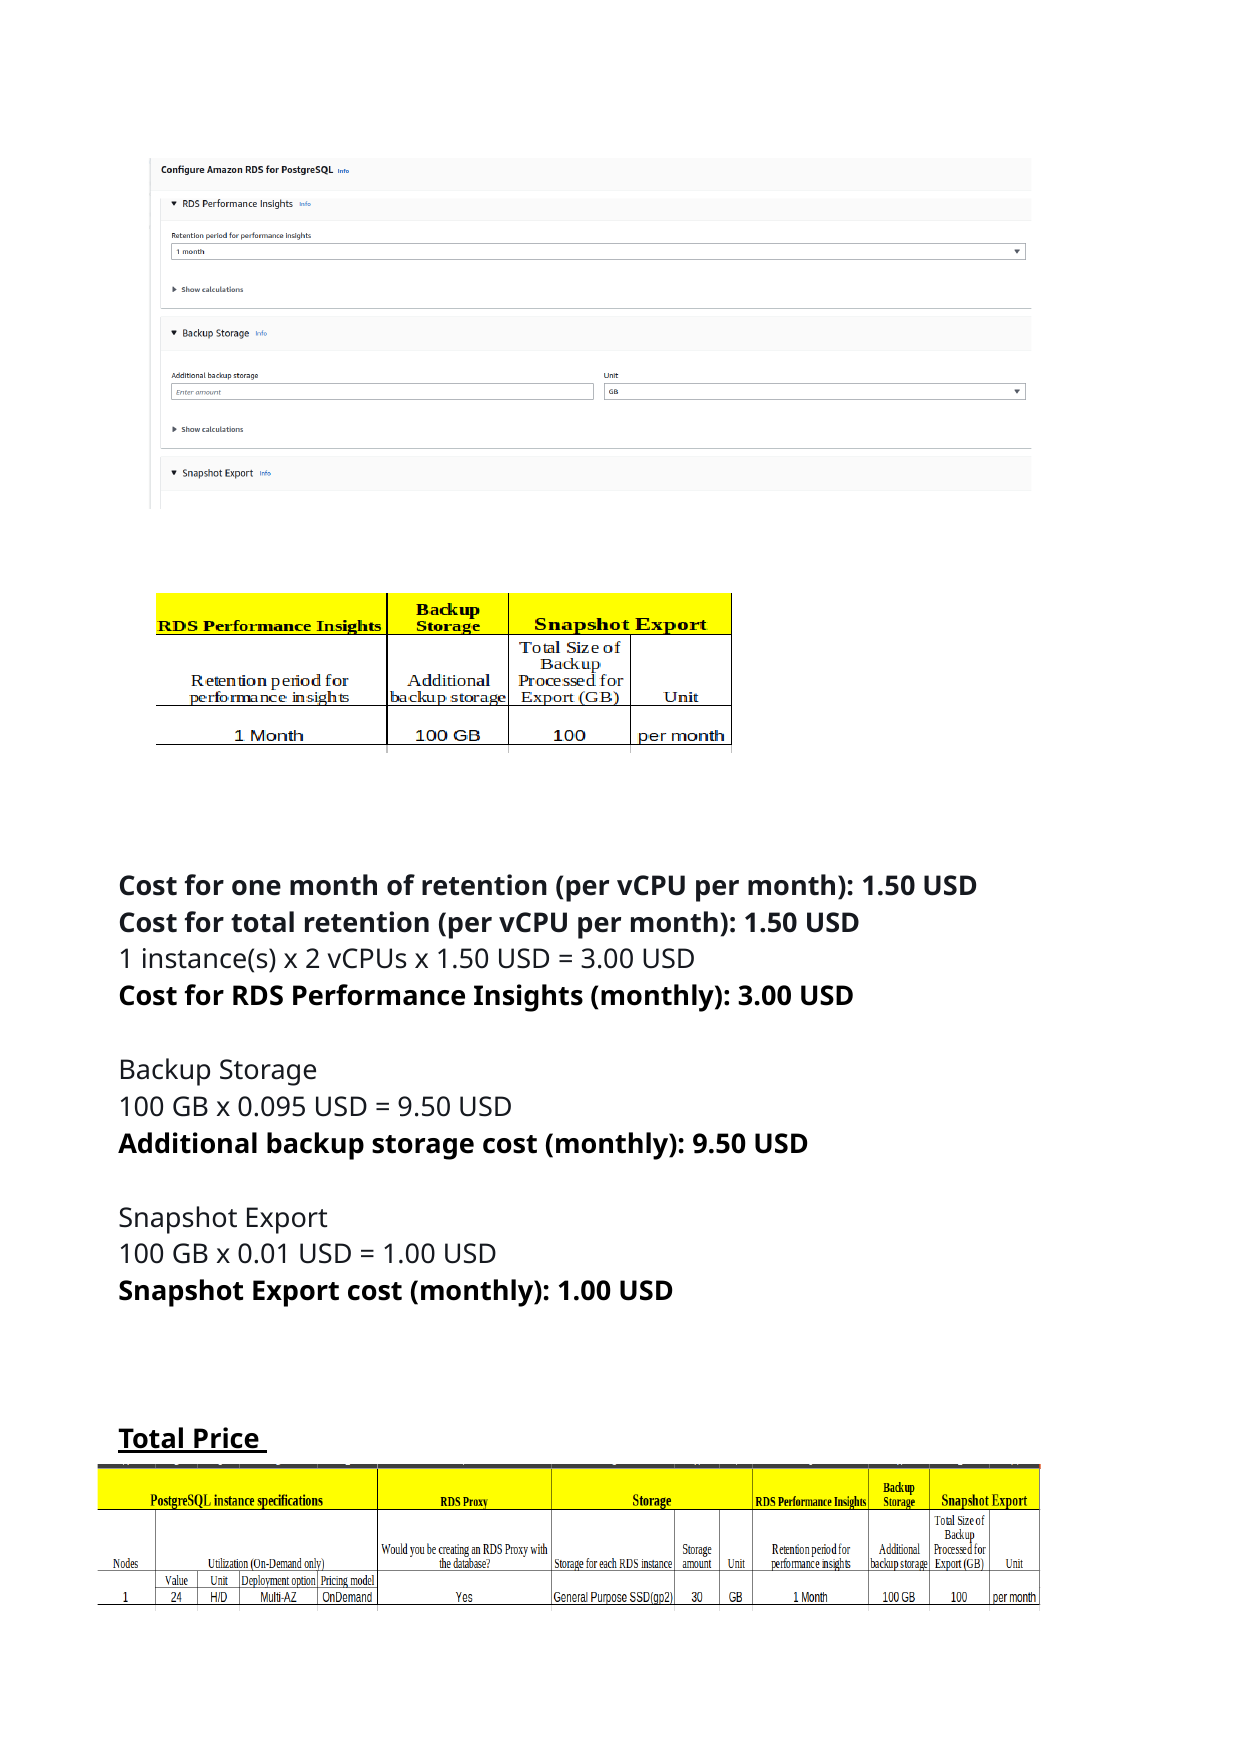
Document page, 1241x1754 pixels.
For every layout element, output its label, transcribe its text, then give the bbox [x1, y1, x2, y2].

text Total Price [118, 1419, 1122, 1456]
text Cost for RDS Performance Insights (monthly): 3.00 USD [118, 977, 1122, 1014]
picture [148, 158, 1032, 509]
text 1 instance(s) x 2 vCPUs x 1.50 USD = 3.00 USD [118, 940, 1122, 977]
text Cost for one month of retention (per vCPU per month): 1.50 USD [118, 866, 1122, 903]
text Additional backup storage cost (monthly): 9.50 USD [118, 1124, 1122, 1161]
text Cost for total retention (per vCPU per month): 1.50 USD [118, 903, 1122, 940]
text 100 GB x 0.01 USD = 1.00 USD [118, 1235, 1122, 1272]
text Backup Storage [118, 1051, 1122, 1087]
text 100 GB x 0.095 USD = 9.50 USD [118, 1087, 1122, 1124]
text Snapshot Export cost (monthly): 1.00 USD [118, 1272, 1122, 1309]
picture [574, 593, 732, 683]
text Snapshot Export [118, 1198, 1122, 1235]
picture [97, 1464, 1041, 1545]
